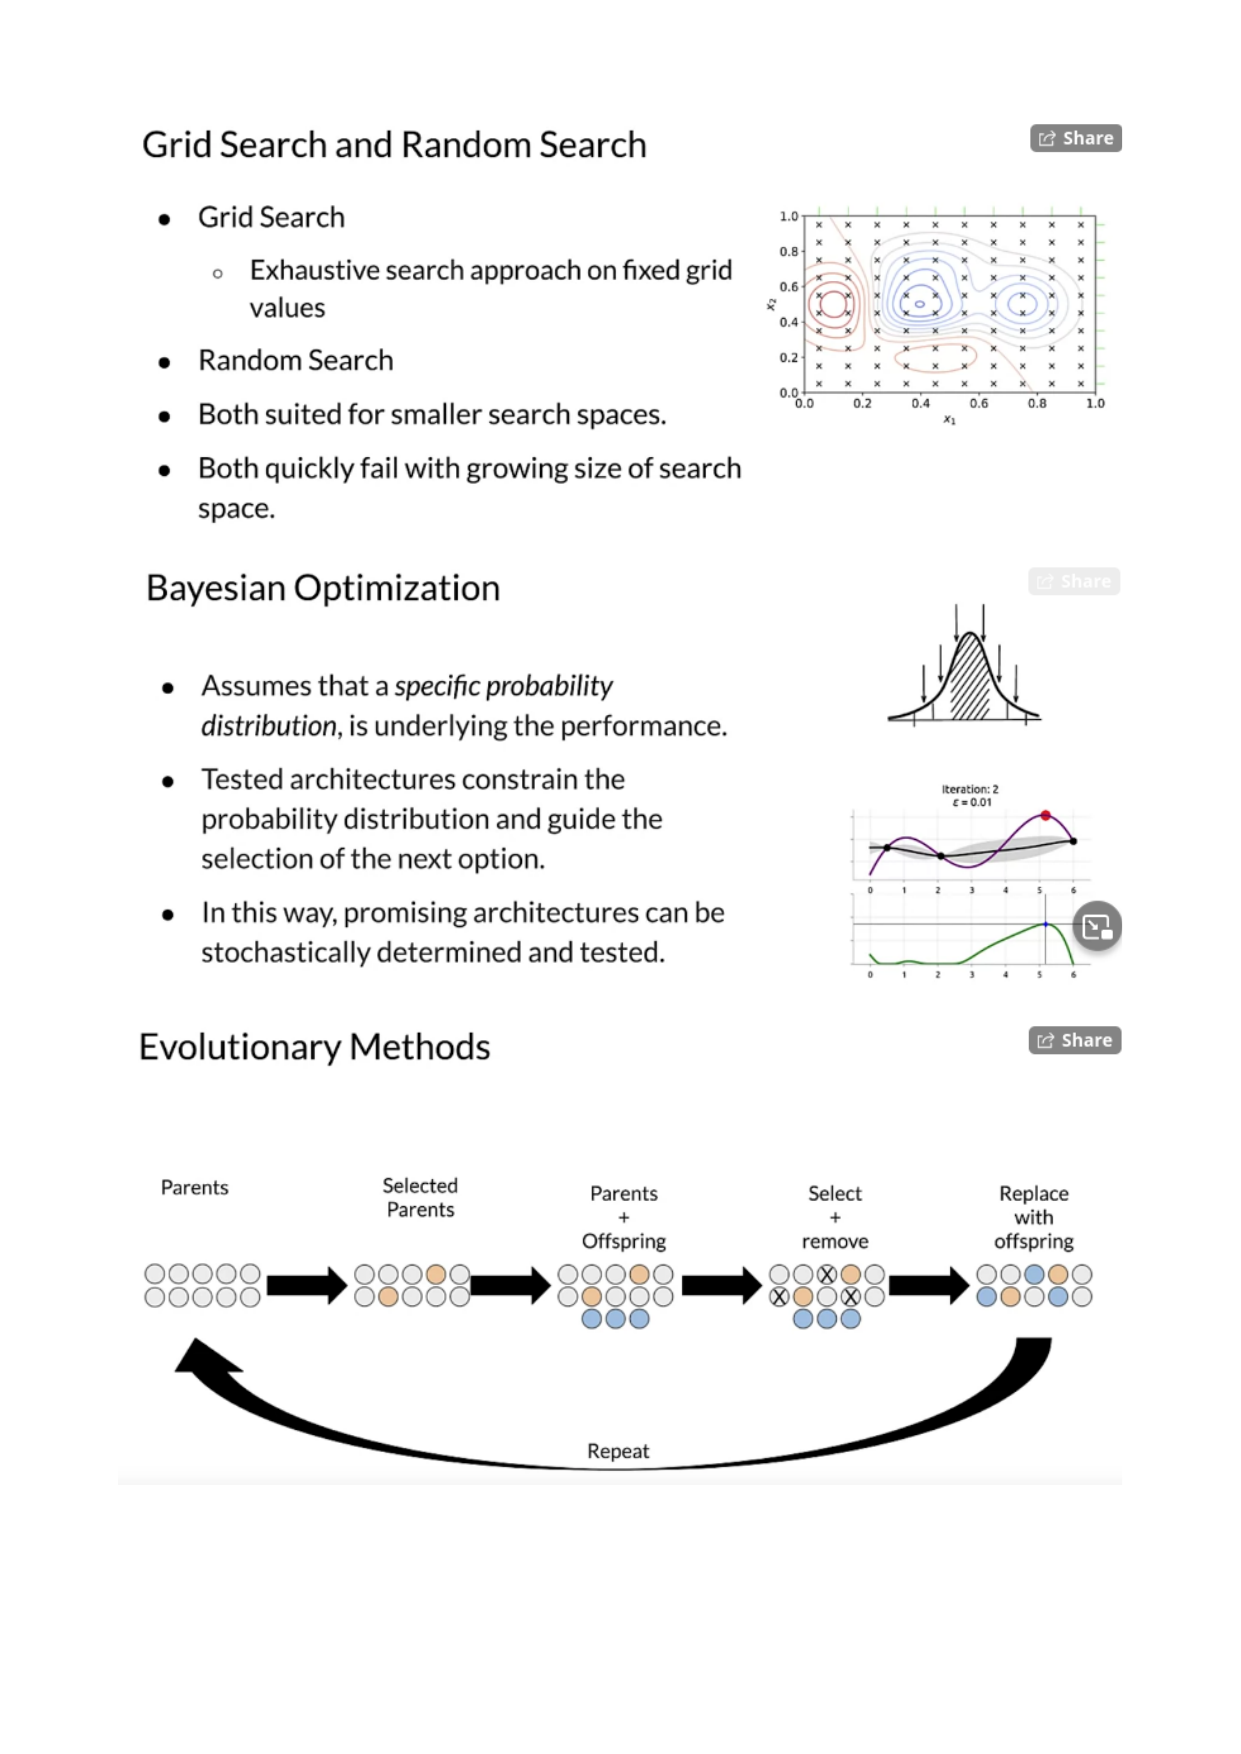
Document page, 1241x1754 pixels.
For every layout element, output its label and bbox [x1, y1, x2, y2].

picture [118, 118, 1123, 537]
picture [118, 1021, 1123, 1485]
picture [118, 565, 1123, 993]
